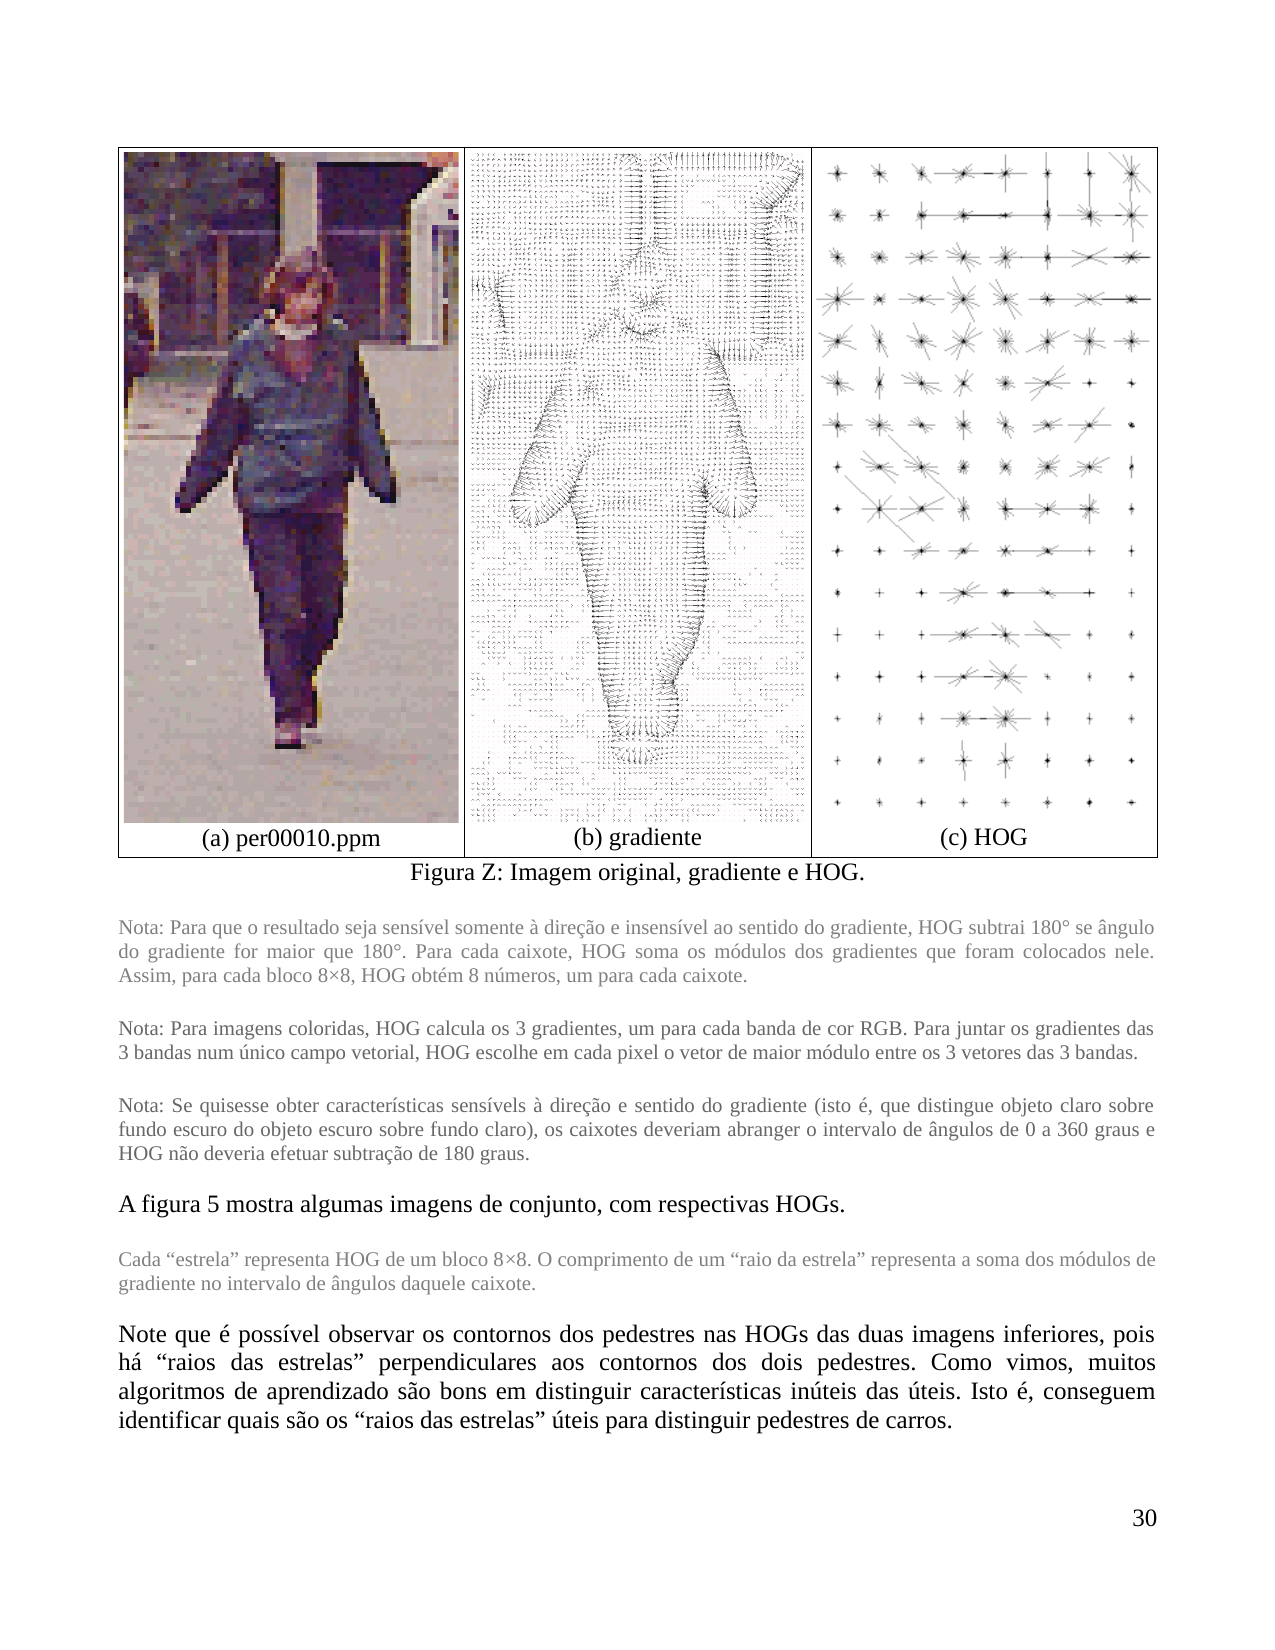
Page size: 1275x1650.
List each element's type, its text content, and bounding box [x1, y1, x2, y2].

text Figura Z: Imagem original, gradiente e HOG. [118, 858, 1157, 886]
text Nota: Para imagens coloridas, HOG calcula os 3 gradientes, um para cada banda de cor RGB. Para juntar os gradientes das 3 bandas num único campo vetorial, HOG escolhe em cada pixel o vetor de maior módulo entre os 3 vetores das 3 bandas. [118, 1016, 1157, 1064]
text Nota: Para que o resultado seja sensível somente à direção e insensível ao sentido do gradiente, HOG subtrai 180° se ângulo do gradiente for maior que 180°. Para cada caixote, HOG soma os módulos dos gradientes que foram colocados nele. Assim, para cada bloco 8×8, HOG obtém 8 números, um para cada caixote. [118, 915, 1157, 987]
picture [470, 152, 805, 823]
table_header (a) per00010.ppm [119, 148, 464, 857]
picture [123, 152, 459, 823]
text Nota: Se quisesse obter características sensívels à direção e sentido do gradiente (isto é, que distingue objeto claro sobre fundo escuro do objeto escuro sobre fundo claro), os caixotes deveriam abranger o intervalo de ângulos de 0 a 360 graus e HOG não deveria efetuar subtração de 180 graus. [118, 1093, 1157, 1165]
table_header (c) HOG [812, 148, 1157, 857]
table_header (b) gradiente [465, 148, 811, 857]
text Cada “estrela” representa HOG de um bloco 8×8. O comprimento de um “raio da estrela” representa a soma dos módulos de gradiente no intervalo de ângulos daquele caixote. [118, 1246, 1157, 1294]
text A figura 5 mostra algumas imagens de conjunto, com respectivas HOGs. [118, 1189, 1157, 1218]
text Note que é possível observar os contornos dos pedestres nas HOGs das duas imagens inferiores, pois há “raios das estrelas” perpendiculares aos contornos dos dois pedestres. Como vimos, muitos algoritmos de aprendizado são bons em distinguir características inúteis das úteis. Isto é, conseguem identificar quais são os “raios das estrelas” úteis para distinguir pedestres de carros. [118, 1319, 1157, 1434]
picture [816, 152, 1152, 823]
